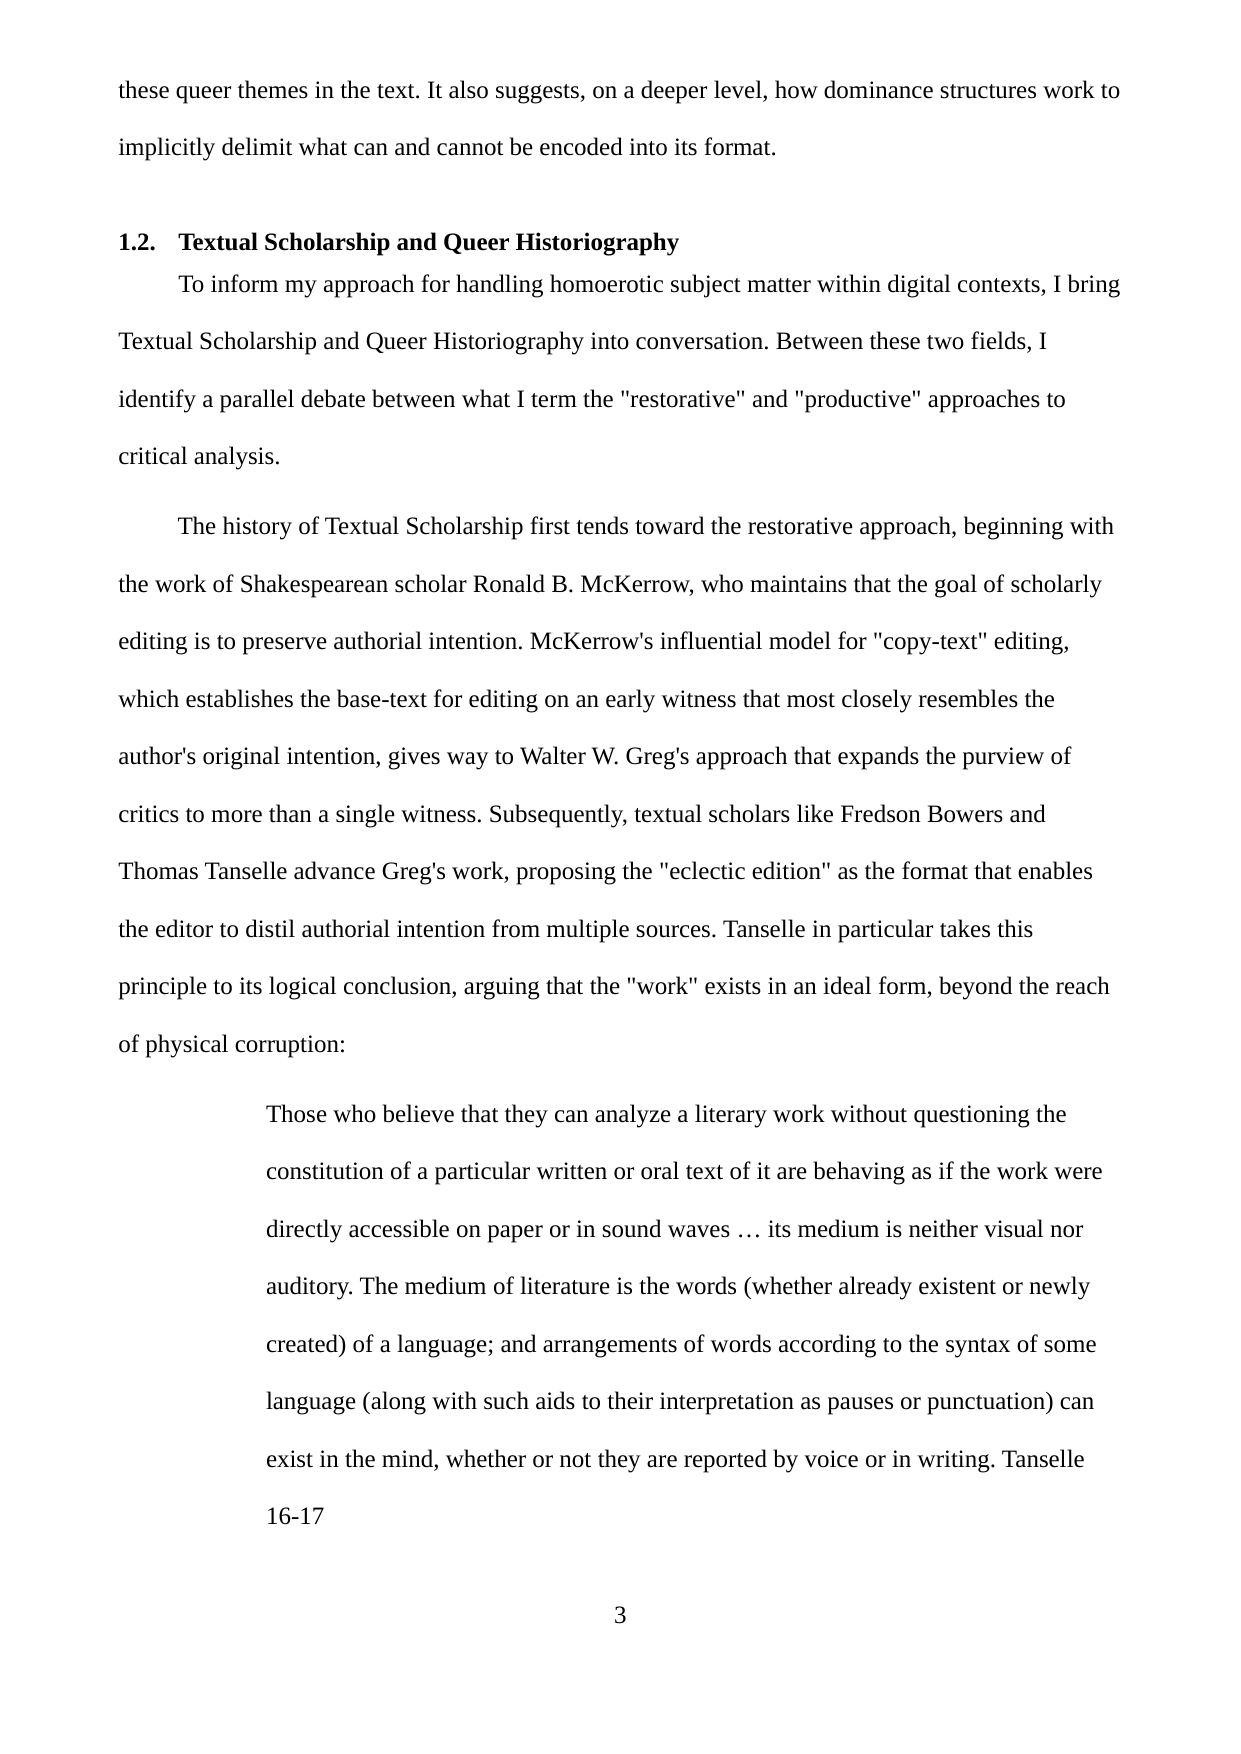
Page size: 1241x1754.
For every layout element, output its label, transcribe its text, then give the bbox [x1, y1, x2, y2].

text The history of Textual Scholarship first tends toward the restorative approach, beginning with the work of Shakespearean scholar Ronald B. McKerrow, who maintains that the goal of scholarly editing is to preserve authorial intention. McKerrow's influential model for "copy-text" editing, which establishes the base-text for editing on an early witness that most closely resembles the author's original intention, gives way to Walter W. Greg's approach that expands the purview of critics to more than a single witness. Subsequently, textual scholars like Fredson Bowers and Thomas Tanselle advance Greg's work, proposing the "eclectic edition" as the format that enables the editor to distil authorial intention from multiple sources. Tanselle in particular takes this principle to its logical conclusion, arguing that the "work" exists in an ideal form, beyond the reach of physical corruption: [118, 511, 1122, 1057]
text To inform my approach for handling homoerotic subject matter within digital contexts, I bring Textual Scholarship and Queer Historiography into conversation. Between these two fields, I identify a parallel debate between what I term the "restorative" and "productive" approaches to critical analysis. [118, 269, 1122, 470]
text these queer themes in the text. It also suggests, on a deeper level, how dominance structures work to implicitly delimit what can and cannot be encoded into its format. [118, 75, 1122, 161]
subtitle Textual Scholarship and Queer Historiography [118, 227, 1122, 256]
text Those who believe that they can analyze a literary work without questioning the constitution of a particular written or oral text of it are behaving as if the work were directly accessible on paper or in sound waves … its medium is neither visual nor auditory. The medium of literature is the words (whether already existent or newly created) of a language; and arrangements of words according to the syntax of some language (along with such aids to their interpretation as pauses or punctuation) can exist in the mind, whether or not they are reported by voice or in writing. Tanselle 16-17 [266, 1099, 1122, 1530]
